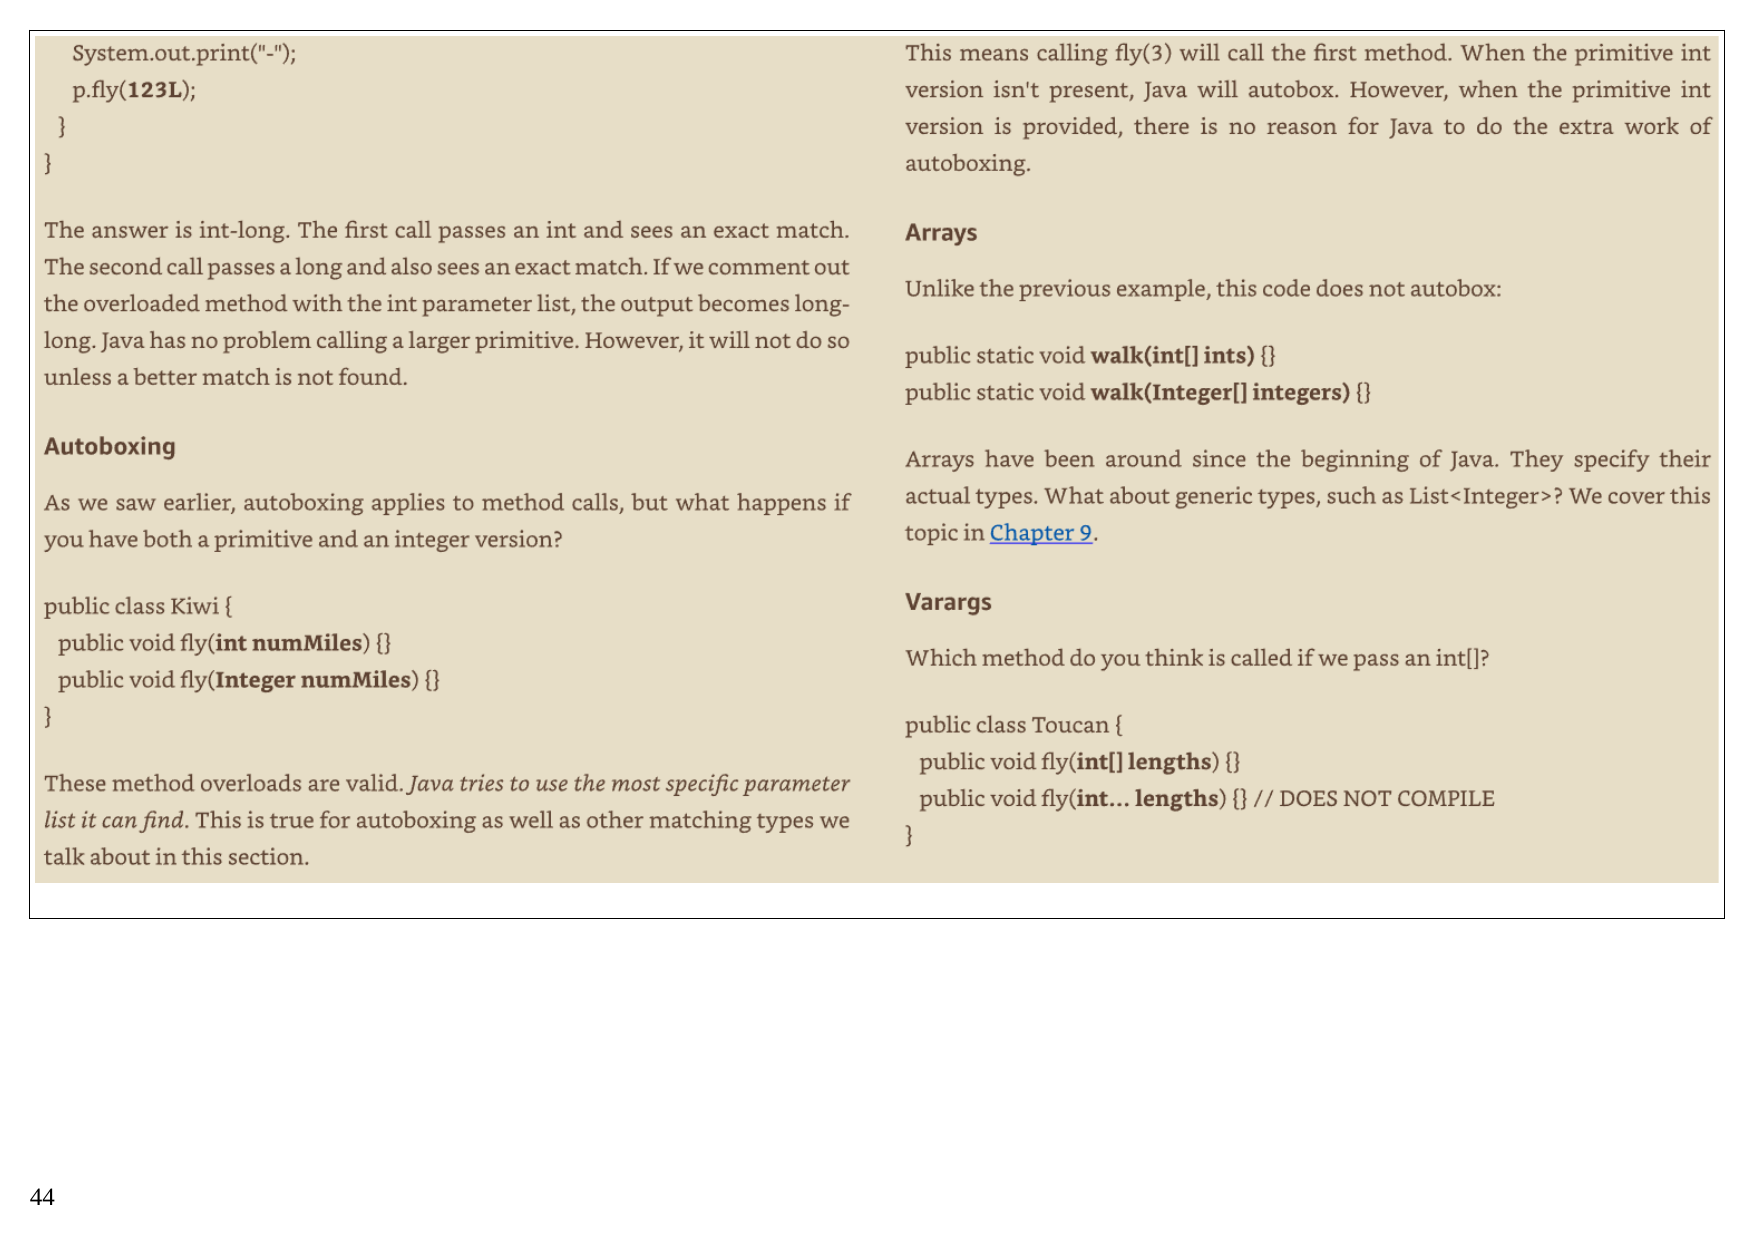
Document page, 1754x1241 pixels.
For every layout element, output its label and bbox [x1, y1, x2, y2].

table_cell [30, 31, 1724, 917]
picture [35, 36, 1719, 883]
